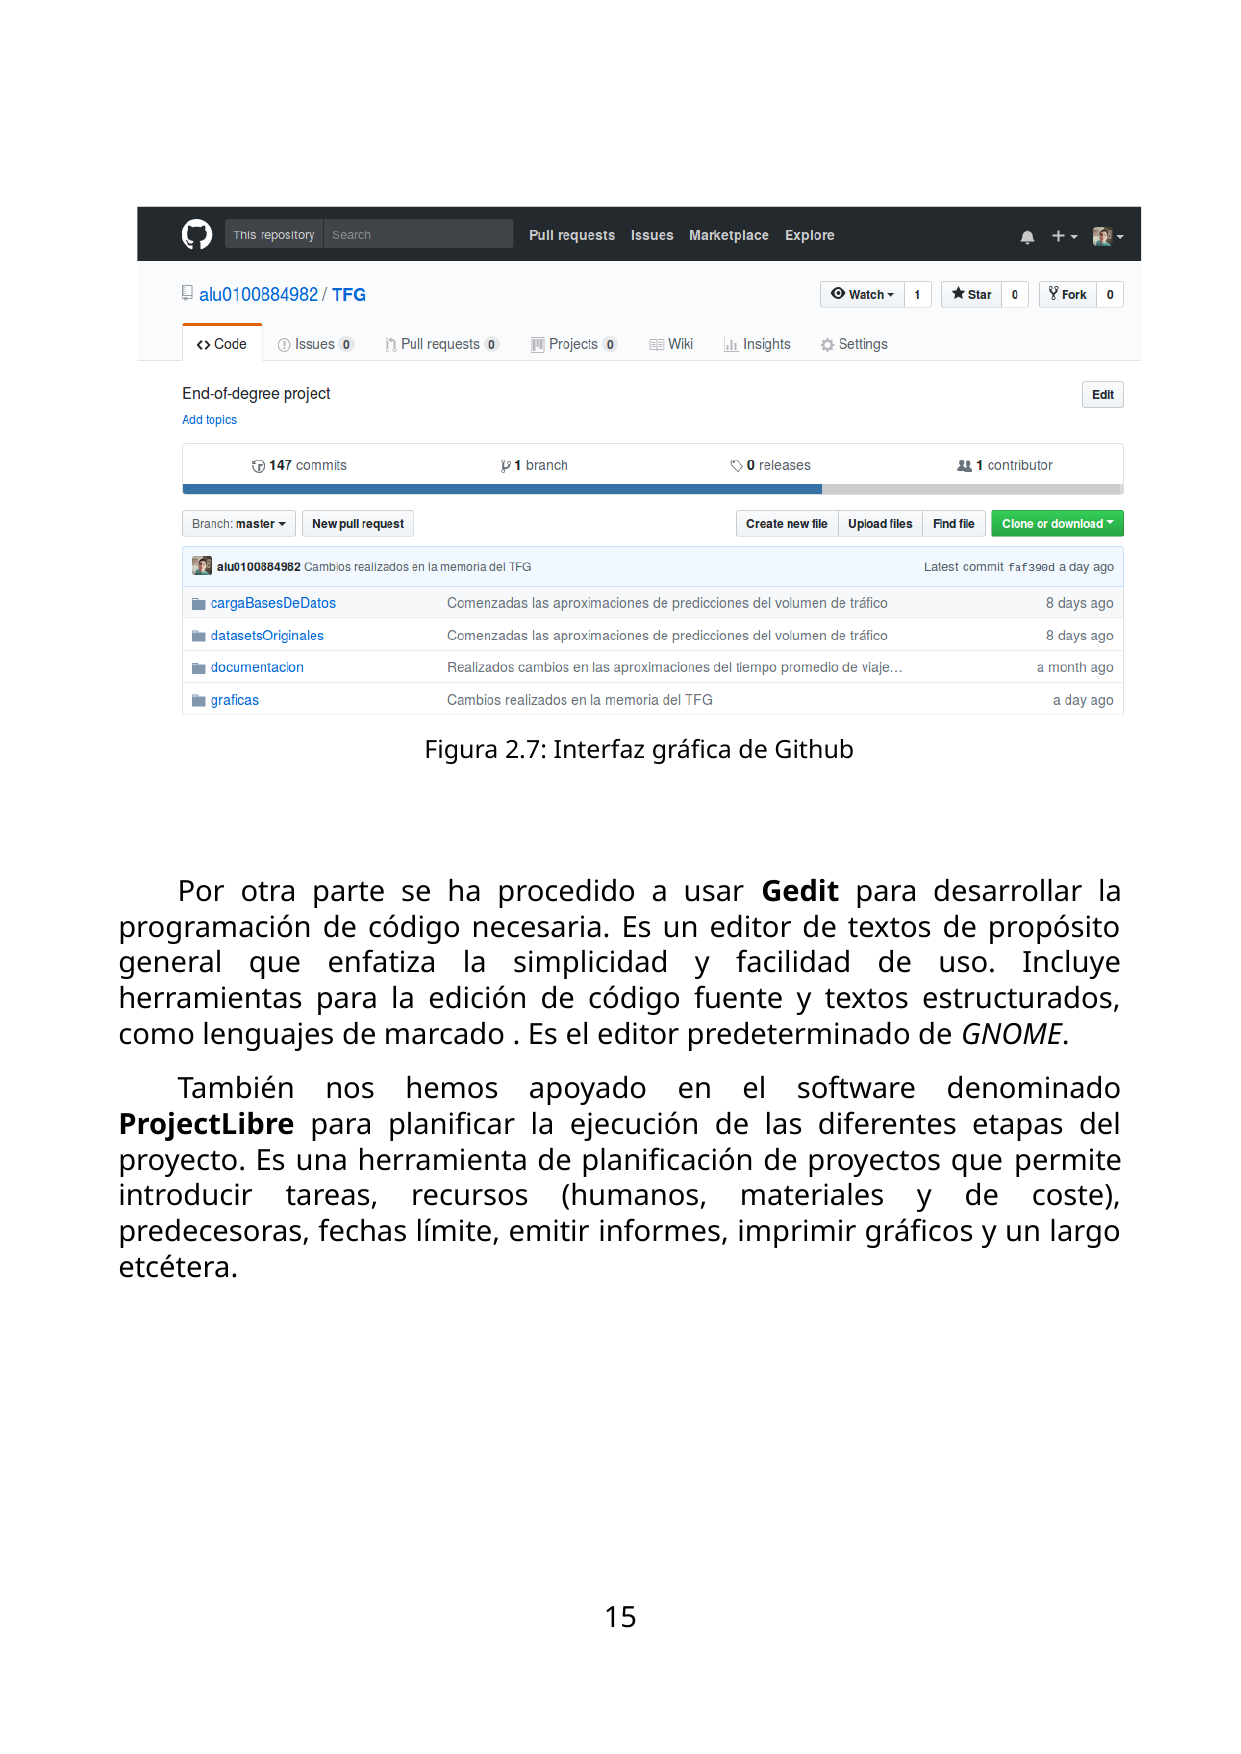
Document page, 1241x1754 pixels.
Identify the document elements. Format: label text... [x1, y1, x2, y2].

text Por otra parte se ha procedido a usar Gedit para desarrollar la programación de código necesaria. Es un editor de textos de propósito general que enfatiza la simplicidad y facilidad de uso. Incluye herramientas para la edición de código fuente y textos estructurados, como lenguajes de marcado . Es el editor predeterminado de GNOME. [118, 870, 1122, 1053]
text Figura 2.7: Interfaz gráfica de Github [137, 715, 1141, 766]
picture [137, 206, 1142, 715]
text También nos hemos apoyado en el software denominado ProjectLibre para planificar la ejecución de las diferentes etapas del proyecto. Es una herramienta de planificación de proyectos que permite introducir tareas, recursos (humanos, materiales y de coste), predecesoras, fechas límite, emitir informes, imprimir gráficos y un largo etcétera. [118, 1067, 1122, 1286]
